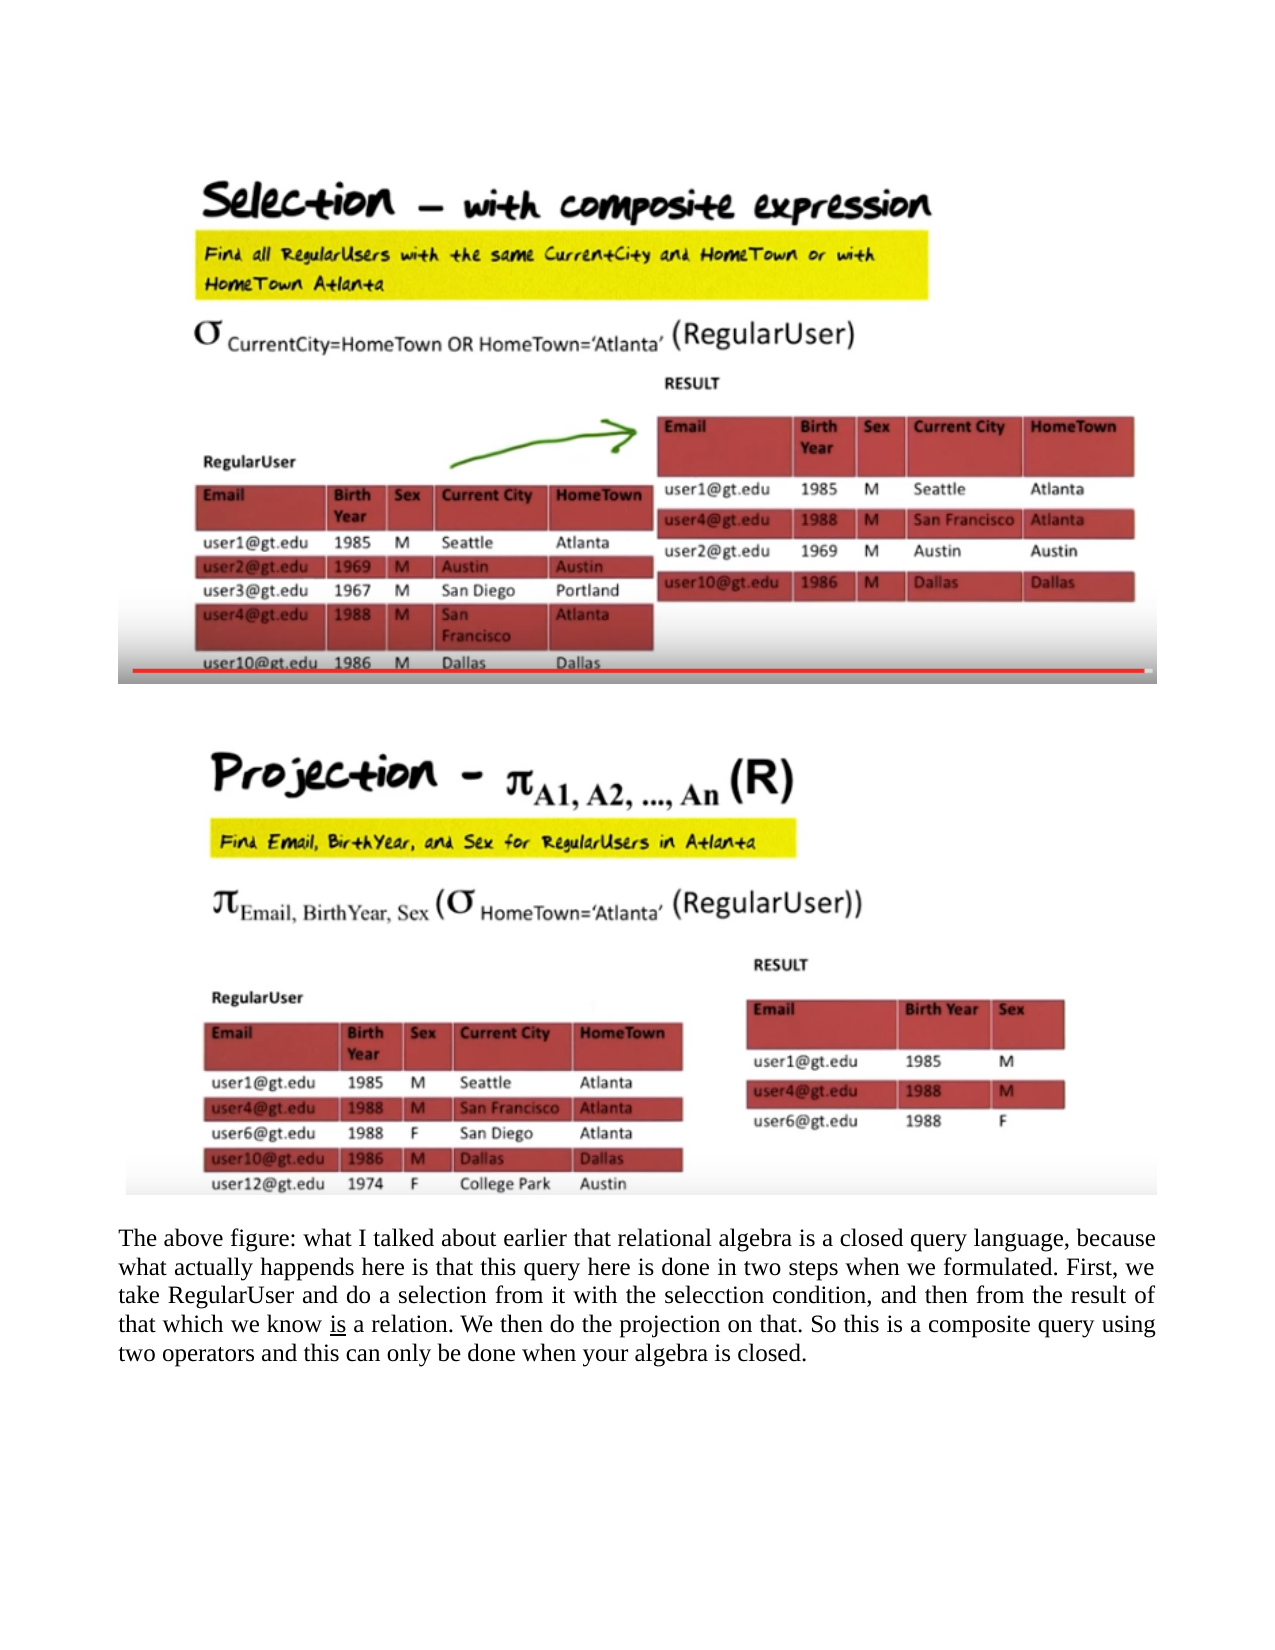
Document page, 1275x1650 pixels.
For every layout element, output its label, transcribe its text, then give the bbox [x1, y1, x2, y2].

text The above figure: what I talked about earlier that relational algebra is a closed query language, because what actually happends here is that this query here is done in two steps when we formulated. First, we take RegularUser and do a selection from it with the selecction condition, and then from the result of that which we know is a relation. We then do the projection on that. So this is a composite query using two operators and this can only be done when your algebra is closed. [118, 1223, 1157, 1367]
picture [118, 175, 1157, 684]
picture [118, 741, 1157, 1195]
